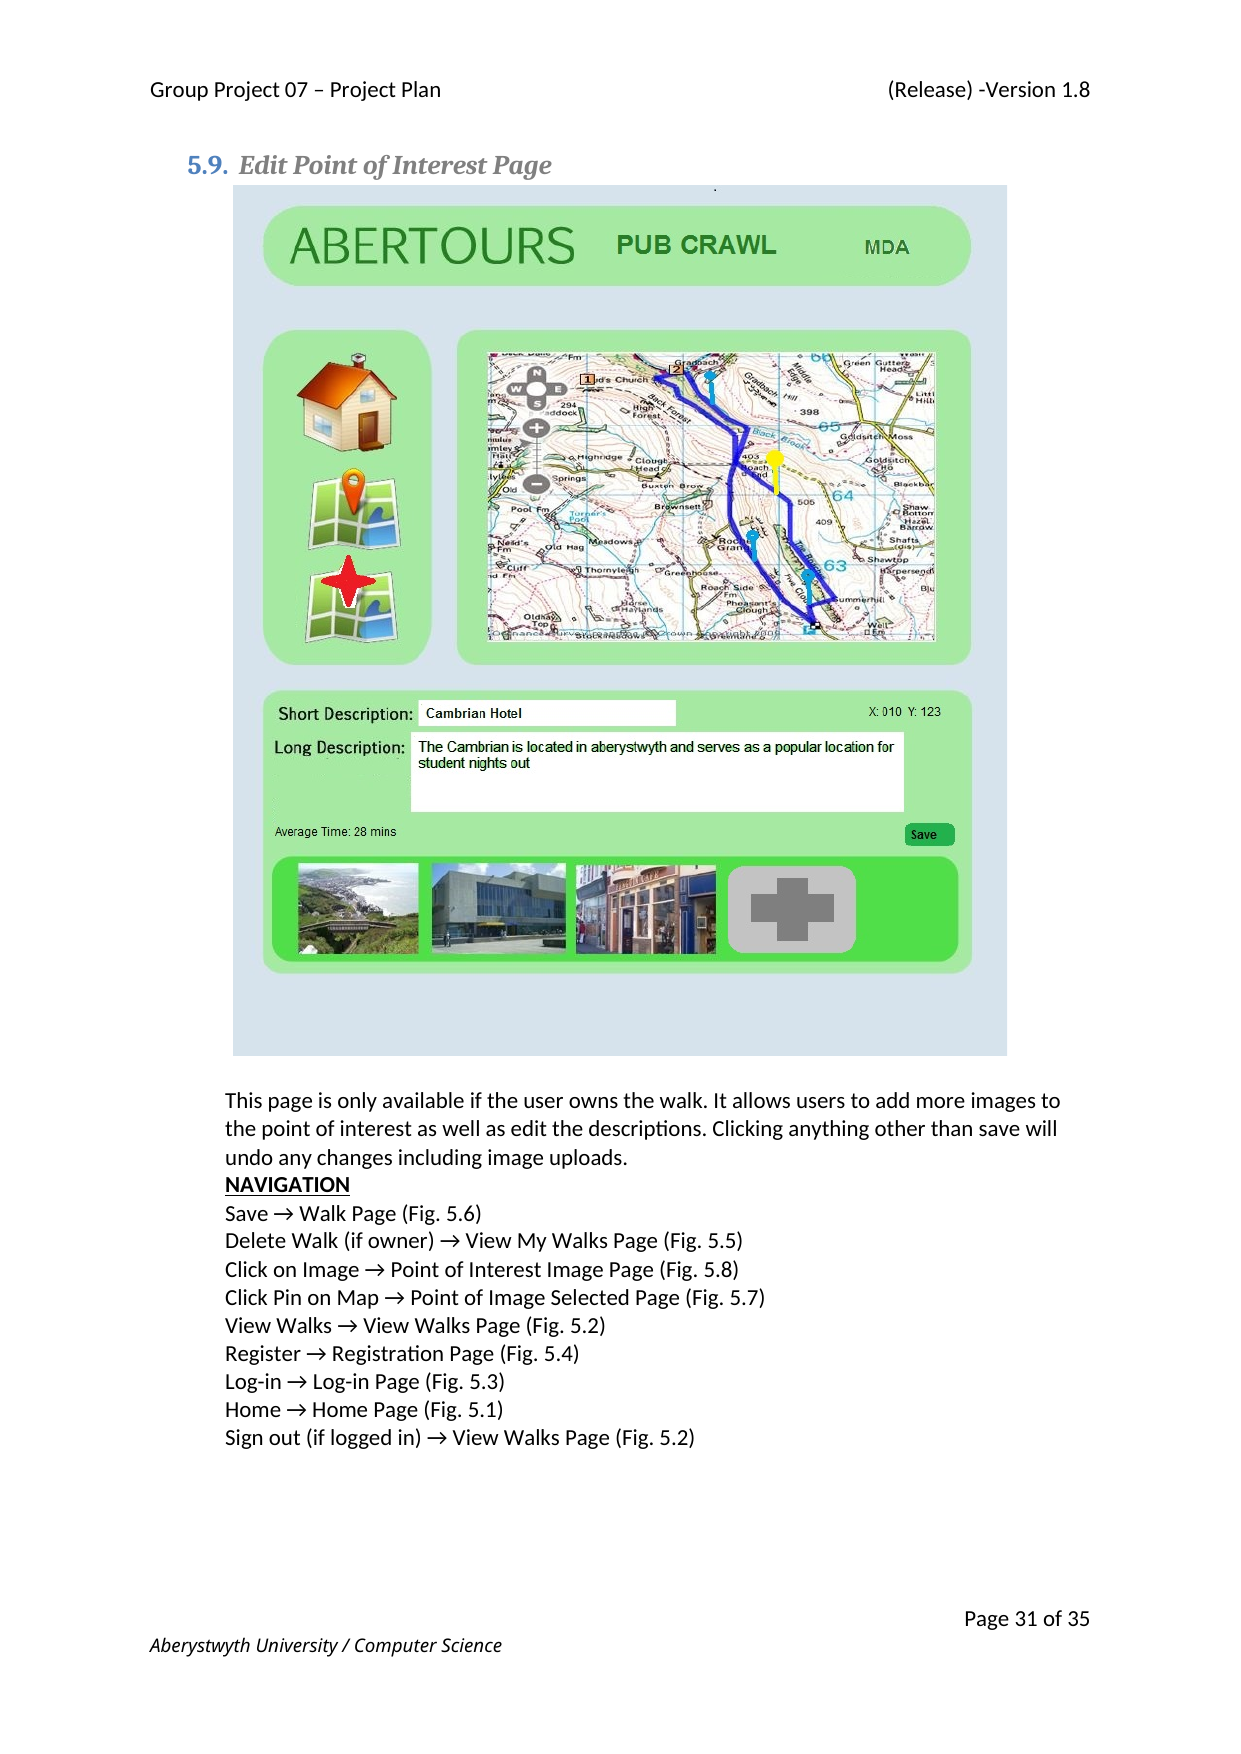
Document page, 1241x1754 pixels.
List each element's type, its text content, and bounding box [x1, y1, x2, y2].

text Log-in → Log-in Page (Fig. 5.3) [225, 1367, 1090, 1395]
text Sign out (if logged in) → View Walks Page (Fig. 5.2) [225, 1423, 1090, 1451]
text View Walks → View Walks Page (Fig. 5.2) [225, 1311, 1090, 1339]
text Click on Image → Point of Interest Image Page (Fig. 5.8) [225, 1255, 1090, 1283]
text Save → Walk Page (Fig. 5.6) [225, 1199, 1090, 1227]
text Home → Home Page (Fig. 5.1) [225, 1395, 1090, 1423]
text Click Pin on Map → Point of Image Selected Page (Fig. 5.7) [225, 1283, 1090, 1311]
text NAVIGATION [225, 1171, 1090, 1199]
text Delete Walk (if owner) → View My Walks Page (Fig. 5.5) [225, 1227, 1090, 1255]
text Register → Registration Page (Fig. 5.4) [225, 1339, 1090, 1367]
subtitle Edit Point of Interest Page [187, 150, 1090, 181]
text This page is only available if the user owns the walk. It allows users to add more images to the point of interest as well as edit the descriptions. Clicking anything other than save will undo any changes including image uploads. [225, 1087, 1090, 1171]
